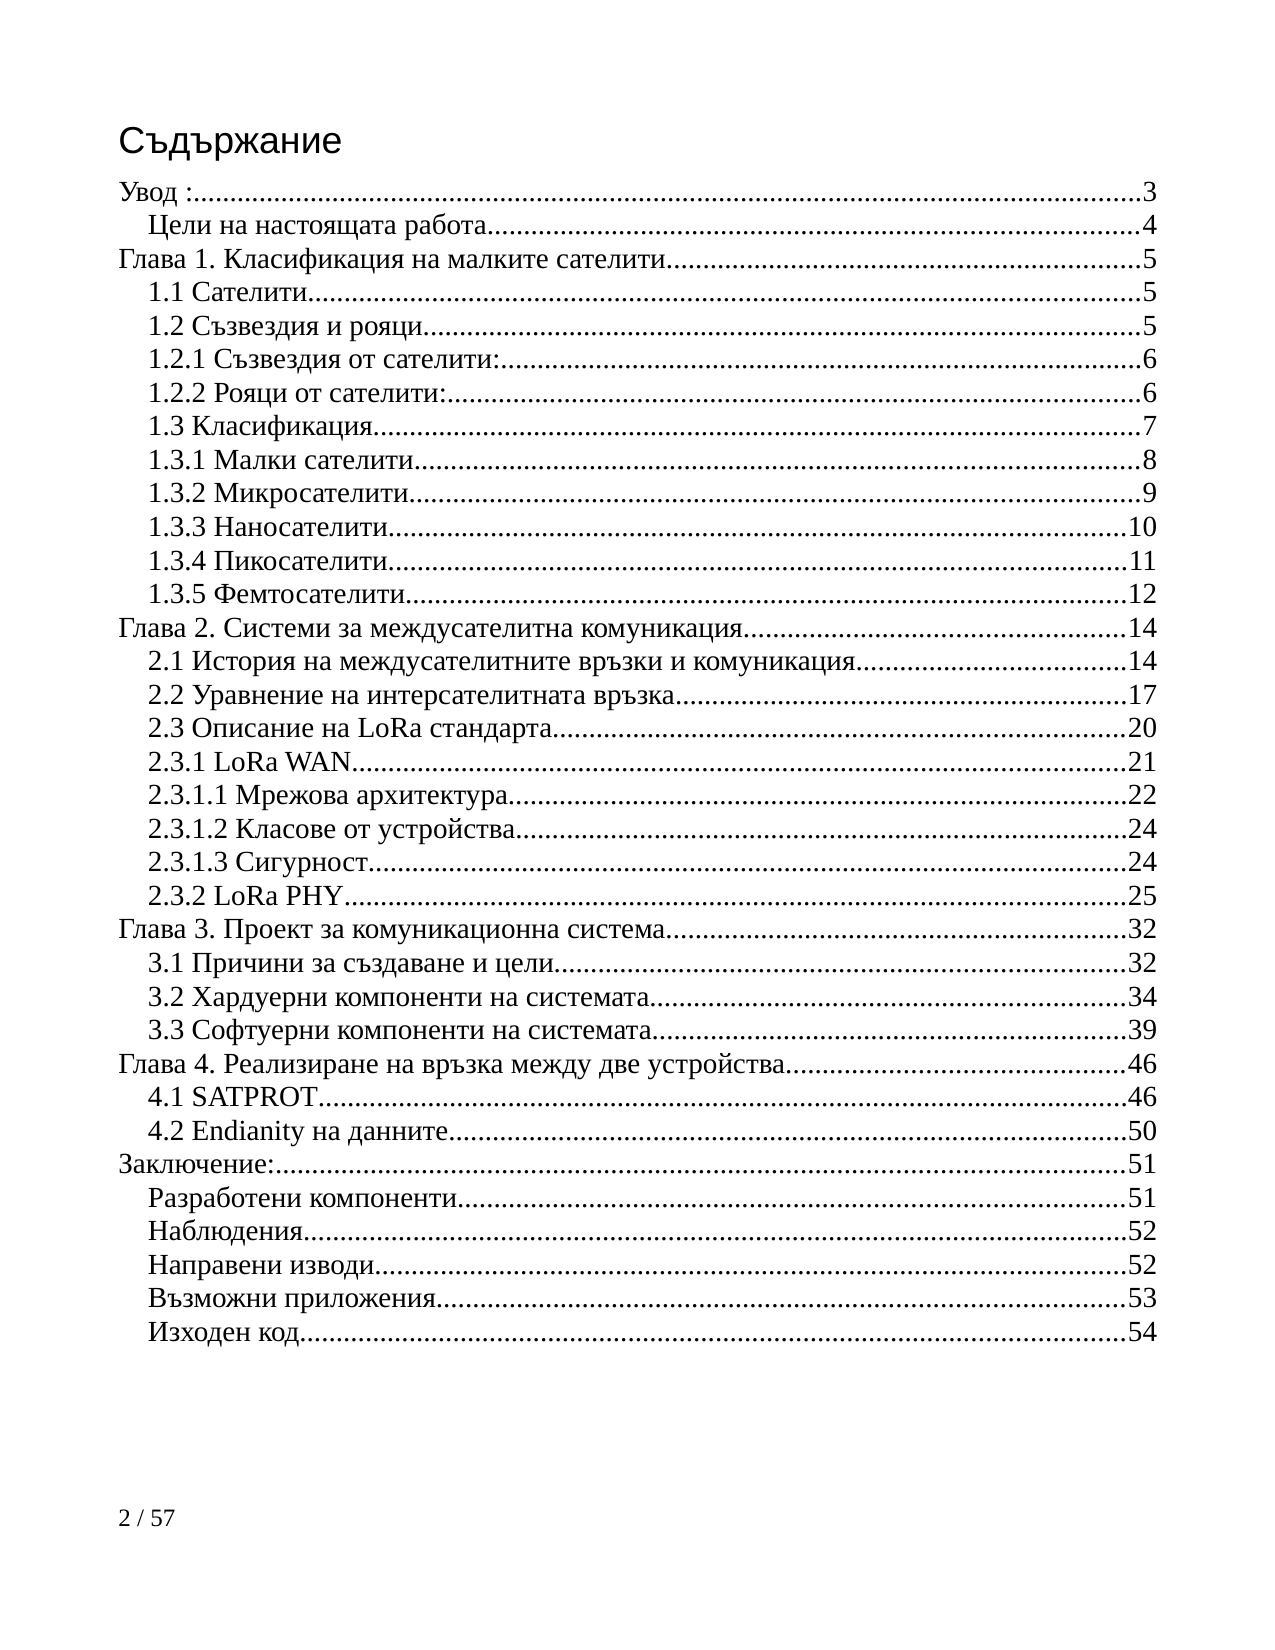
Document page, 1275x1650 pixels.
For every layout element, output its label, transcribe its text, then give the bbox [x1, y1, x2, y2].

text 3.3 Софтуерни компоненти на системата 39 [148, 1012, 1157, 1046]
text 1.1 Сателити 5 [148, 274, 1157, 308]
text Глава 4. Реализиране на връзка между две устройства. 46 [118, 1046, 1157, 1079]
text 2.3.1.2 Класове от устройства. 24 [148, 811, 1157, 844]
text 2.3.1.1 Мрежова архитектура 22 [148, 777, 1157, 811]
text Изходен код 54 [148, 1314, 1157, 1348]
text Направени изводи. 52 [148, 1247, 1157, 1281]
text Разработени компоненти 51 [148, 1180, 1157, 1213]
text Наблюдения 52 [148, 1213, 1157, 1247]
text 1.2.2 Рояци от сателити: 6 [148, 375, 1157, 408]
text 1.2 Съзвездия и рояци 5 [148, 308, 1157, 341]
subtitle Съдържание [118, 118, 1157, 161]
text 1.3.1 Малки сателити 8 [148, 442, 1157, 476]
text 3.1 Причини за създаване и цели. 32 [148, 945, 1157, 979]
text Цели на настоящата работа 4 [148, 207, 1157, 241]
text Глава 3. Проект за комуникационна система. 32 [118, 912, 1157, 945]
text 2.2 Уравнение на интерсателитната връзка 17 [148, 677, 1157, 710]
text 1.3.4 Пикосателити 11 [148, 543, 1157, 576]
text 2.3.2 LoRa PHY 25 [148, 878, 1157, 912]
text 2.1 История на междусателитните връзки и комуникация 14 [148, 643, 1157, 677]
text 4.2 Endianity на данните 50 [148, 1113, 1157, 1146]
text 1.3 Класификация 7 [148, 408, 1157, 442]
text 2.3 Описание на LoRa стандарта 20 [148, 710, 1157, 744]
text Заключение: 51 [118, 1146, 1157, 1180]
text Възможни приложения 53 [148, 1281, 1157, 1314]
text 3.2 Хардуерни компоненти на системата 34 [148, 979, 1157, 1012]
text Глава 1. Класификация на малките сателити. 5 [118, 241, 1157, 274]
text Глава 2. Системи за междусателитна комуникация. 14 [118, 610, 1157, 643]
text 1.3.2 Микросателити 9 [148, 476, 1157, 509]
text 4.1 SATPROT 46 [148, 1079, 1157, 1113]
text 1.3.3 Наносателити 10 [148, 509, 1157, 543]
text 1.3.5 Фемтосателити 12 [148, 576, 1157, 610]
text 2.3.1.3 Сигурност 24 [148, 844, 1157, 878]
text Увод : 3 [118, 174, 1157, 207]
text 2.3.1 LoRa WAN 21 [148, 744, 1157, 777]
text 1.2.1 Съзвездия от сателити: 6 [148, 341, 1157, 375]
